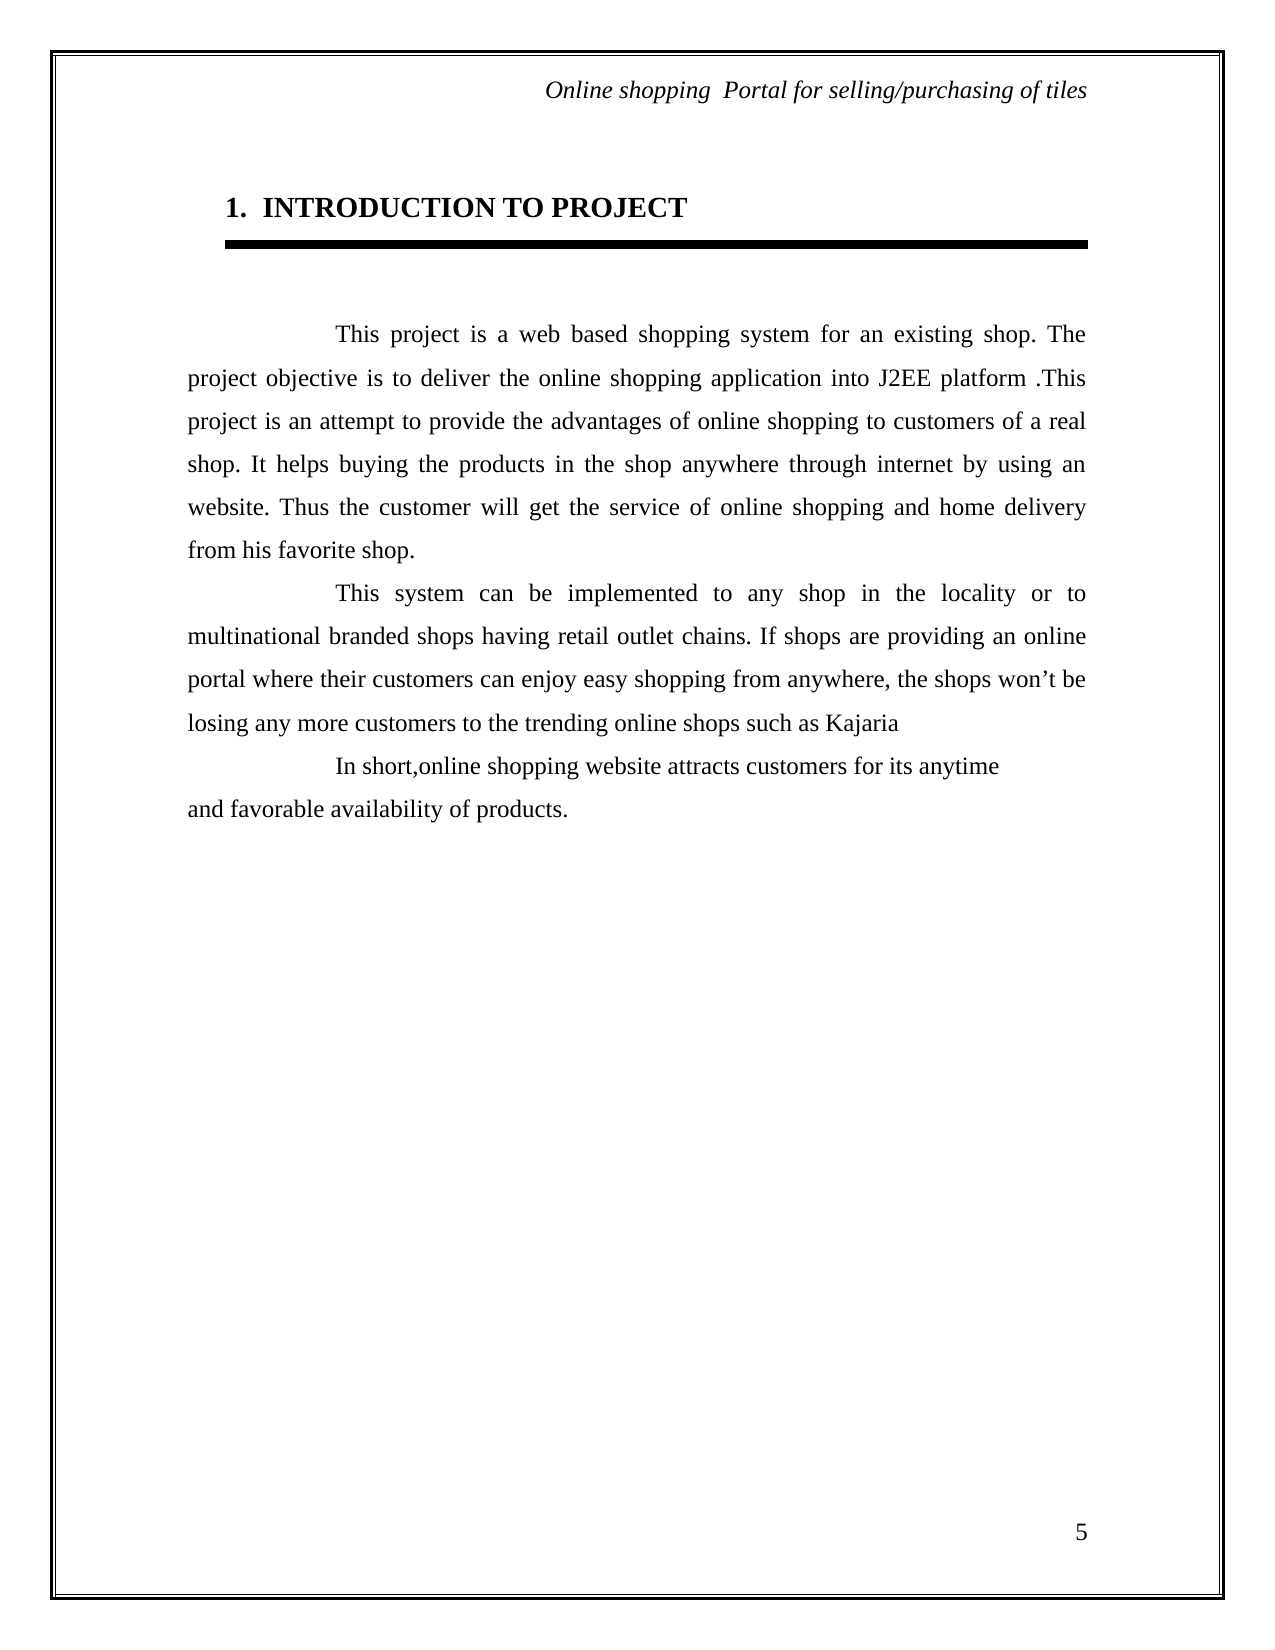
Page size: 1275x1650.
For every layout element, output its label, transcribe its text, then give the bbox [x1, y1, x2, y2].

text and favorable availability of products. [187, 794, 1087, 823]
text This project is a web based shopping system for an existing shop. The project objective is to deliver the online shopping application into J2EE platform .This project is an attempt to provide the advantages of online shopping to customers of a real shop. It helps buying the products in the shop anywhere through internet by using an website. Thus the customer will get the service of online shopping and home delivery from his favorite shop. [187, 319, 1087, 564]
subtitle INTRODUCTION TO PROJECT [225, 190, 1087, 223]
text In short,online shopping website attracts customers for its anytime [187, 751, 1087, 779]
text This system can be implemented to any shop in the locality or to multinational branded shops having retail outlet chains. If shops are providing an online portal where their customers can enjoy easy shopping from anywhere, the shops won’t be losing any more customers to the trending online shops such as Kajaria [187, 578, 1087, 736]
